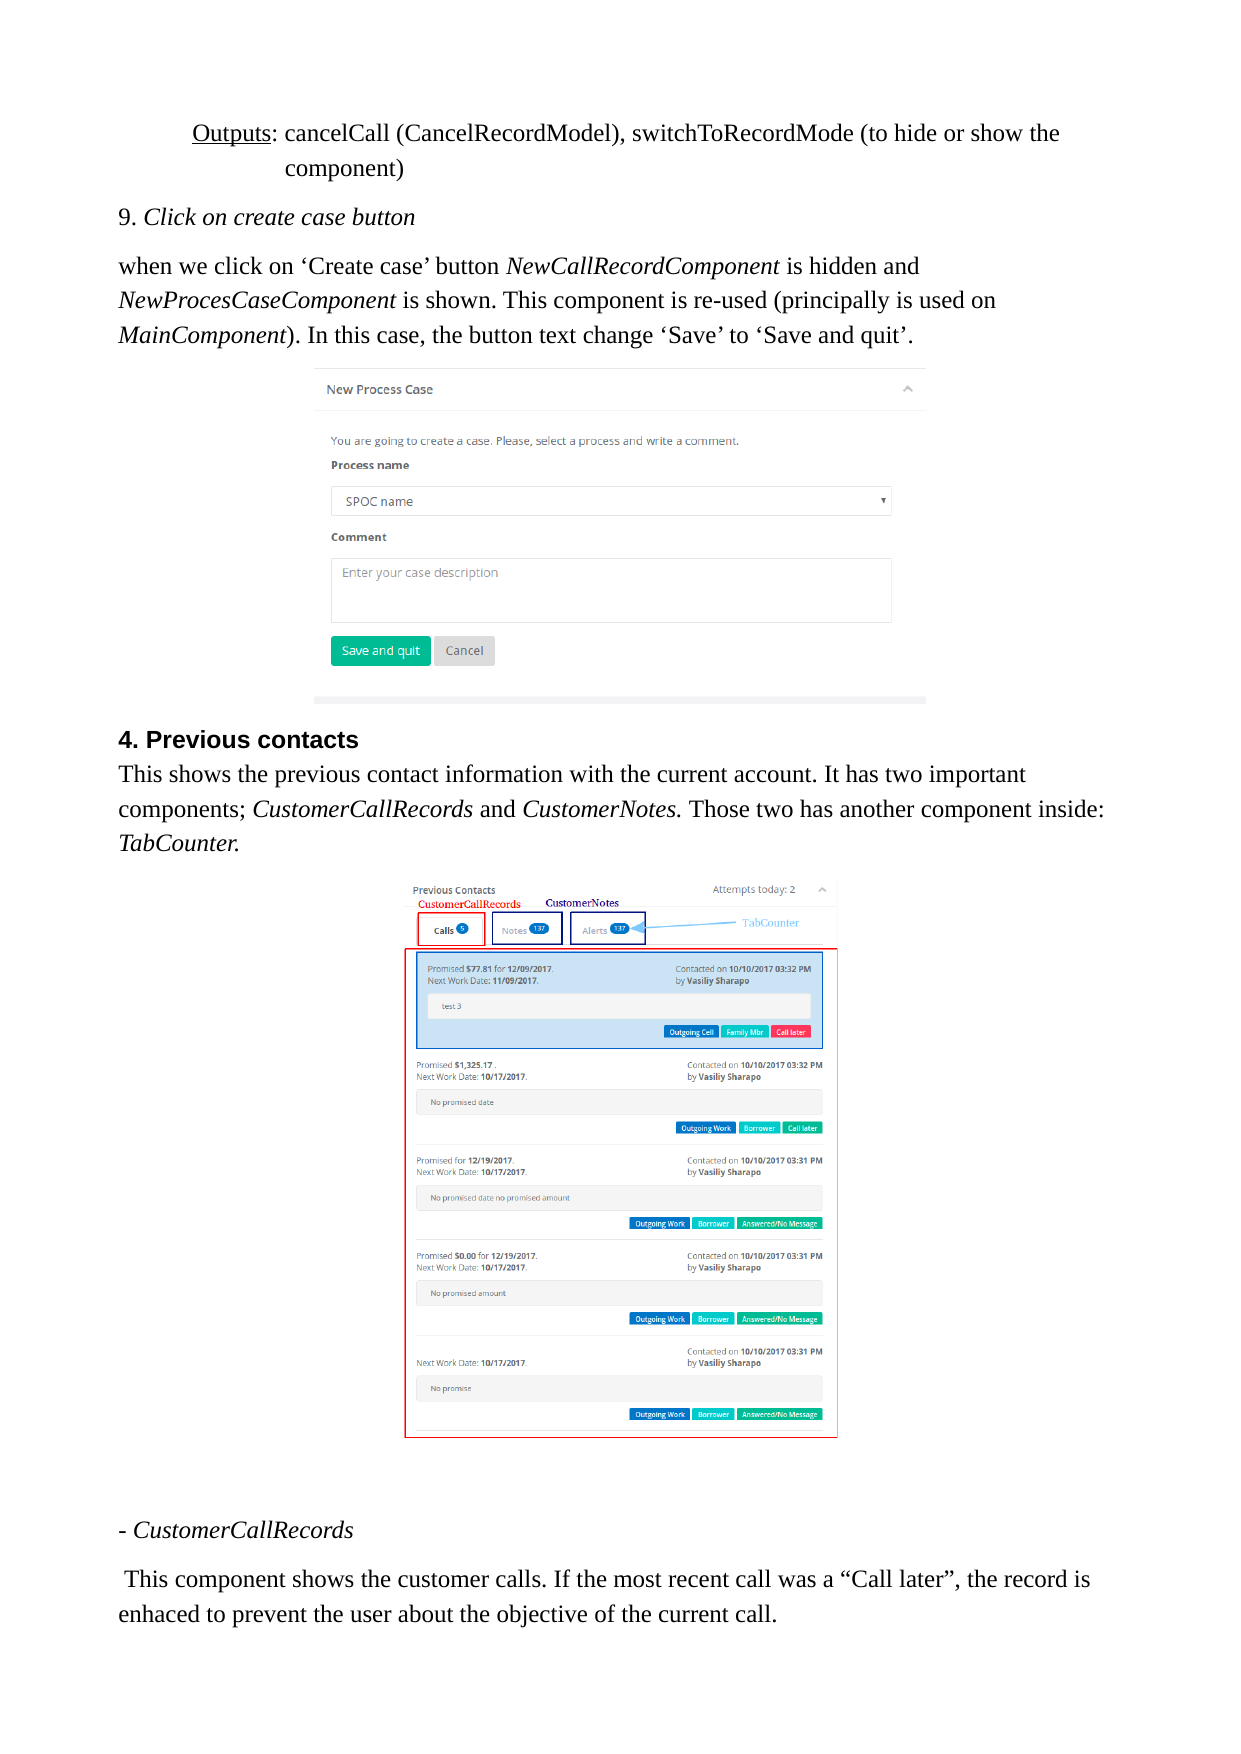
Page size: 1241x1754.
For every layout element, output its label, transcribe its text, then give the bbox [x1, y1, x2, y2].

text This shows the previous contact information with the current account. It has two important components; CustomerCallRecords and CustomerNotes. Those two has another component inside: TabCounter. [118, 759, 1122, 857]
text This component shows the customer calls. If the most recent call was a “Call later”, the record is enhaced to prevent the user about the objective of the current call. [118, 1564, 1122, 1628]
text when we click on ‘Create case’ button NewCallRecordComponent is hidden and NewProcesCaseComponent is shown. This component is re-used (principally is used on MainComponent). In this case, the button text change ‘Save’ to ‘Save and quit’. [118, 251, 1122, 348]
subtitle 4. Previous contacts [118, 725, 1122, 753]
text 9. Click on create case button [118, 202, 1122, 230]
text - CustomerCallRecords [118, 1515, 1122, 1544]
picture [313, 368, 927, 704]
text Outputs: cancelCall (CancelRecordModel), switchToRecordMode (to hide or show the component) [118, 118, 1122, 181]
picture [402, 877, 838, 1438]
